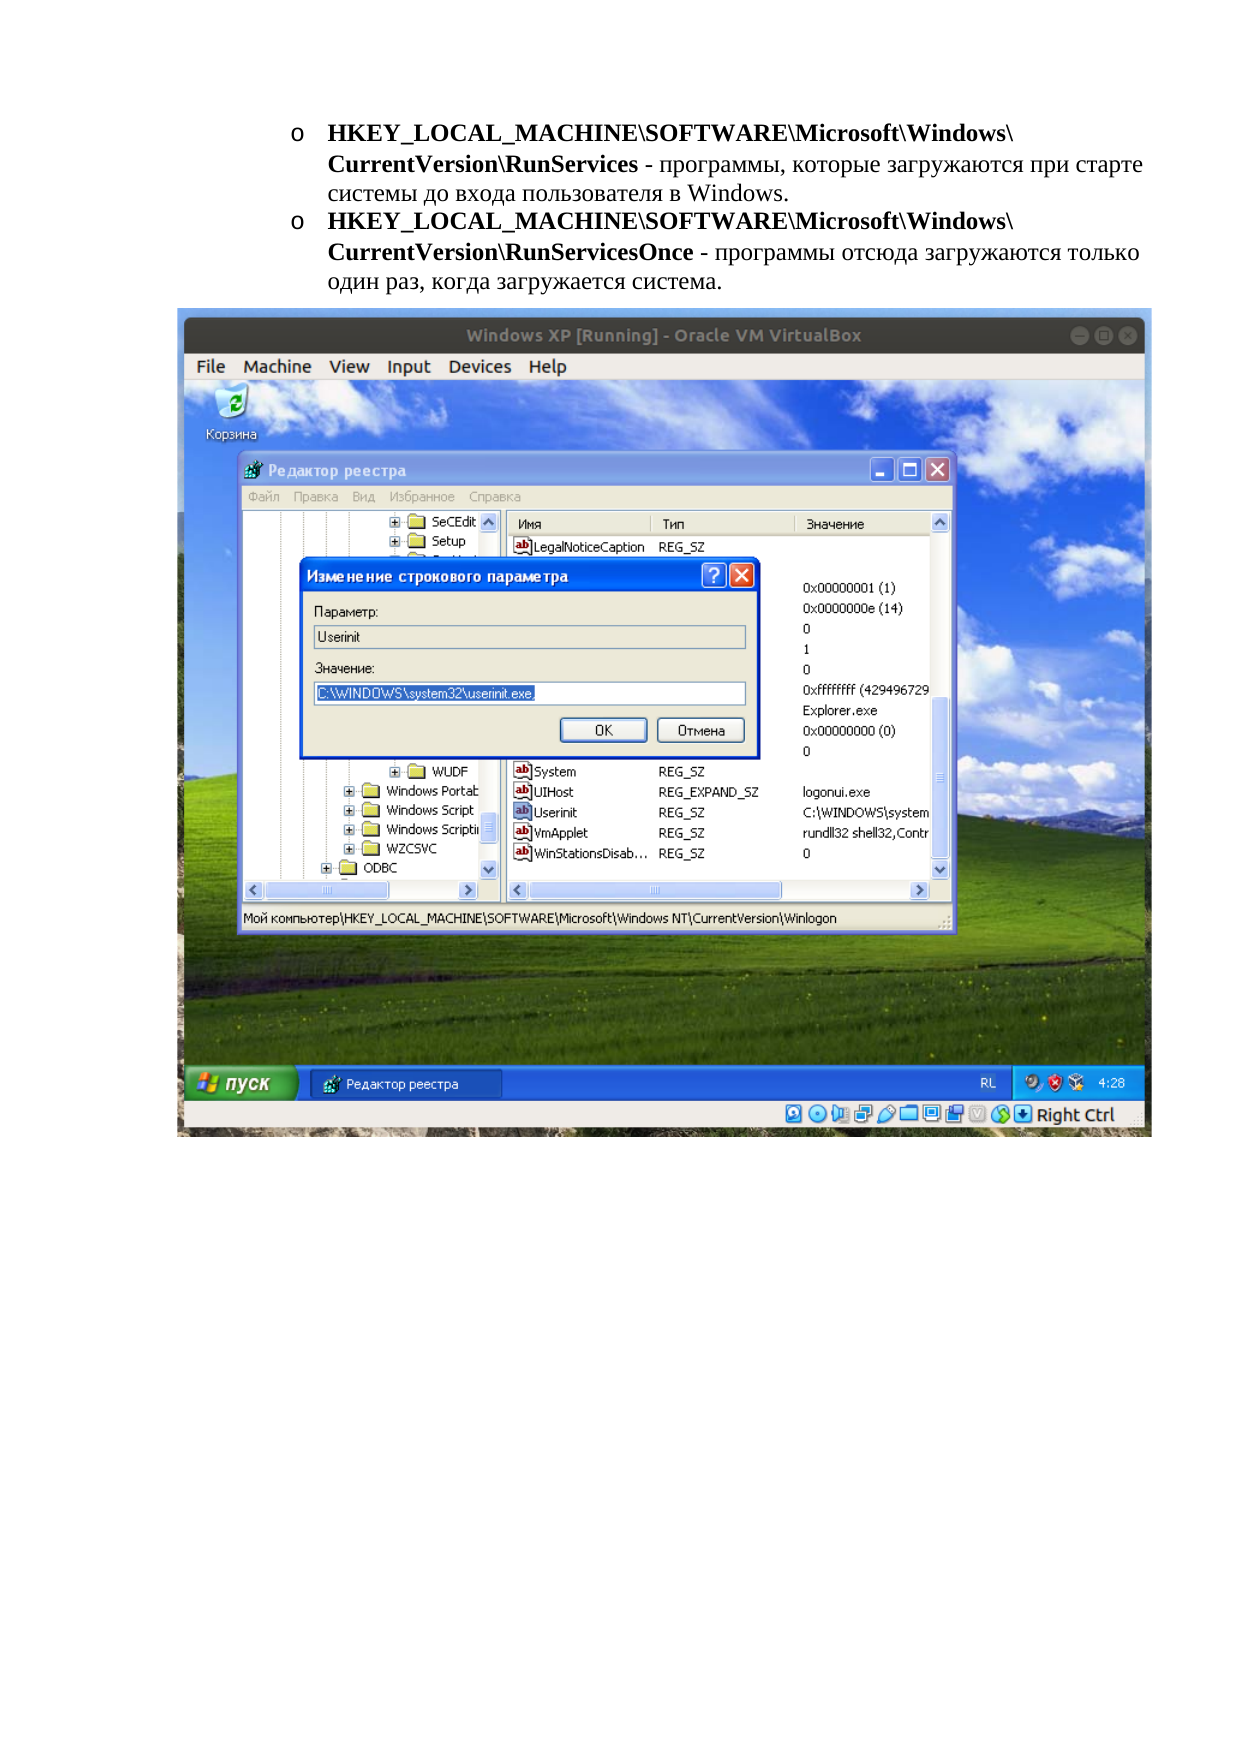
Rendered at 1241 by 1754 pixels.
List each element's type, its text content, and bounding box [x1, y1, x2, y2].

list HKEY_LOCAL_MACHINE\SOFTWARE\Microsoft\Windows\CurrentVersion\RunServicesOnce - программы отсюда загружаются только один раз, когда загружается система. [290, 206, 1152, 295]
list HKEY_LOCAL_MACHINE\SOFTWARE\Microsoft\Windows\CurrentVersion\RunServices - программы, которые загружаются при старте системы до входа пользователя в Windows. [290, 118, 1152, 206]
picture [177, 308, 1152, 1137]
